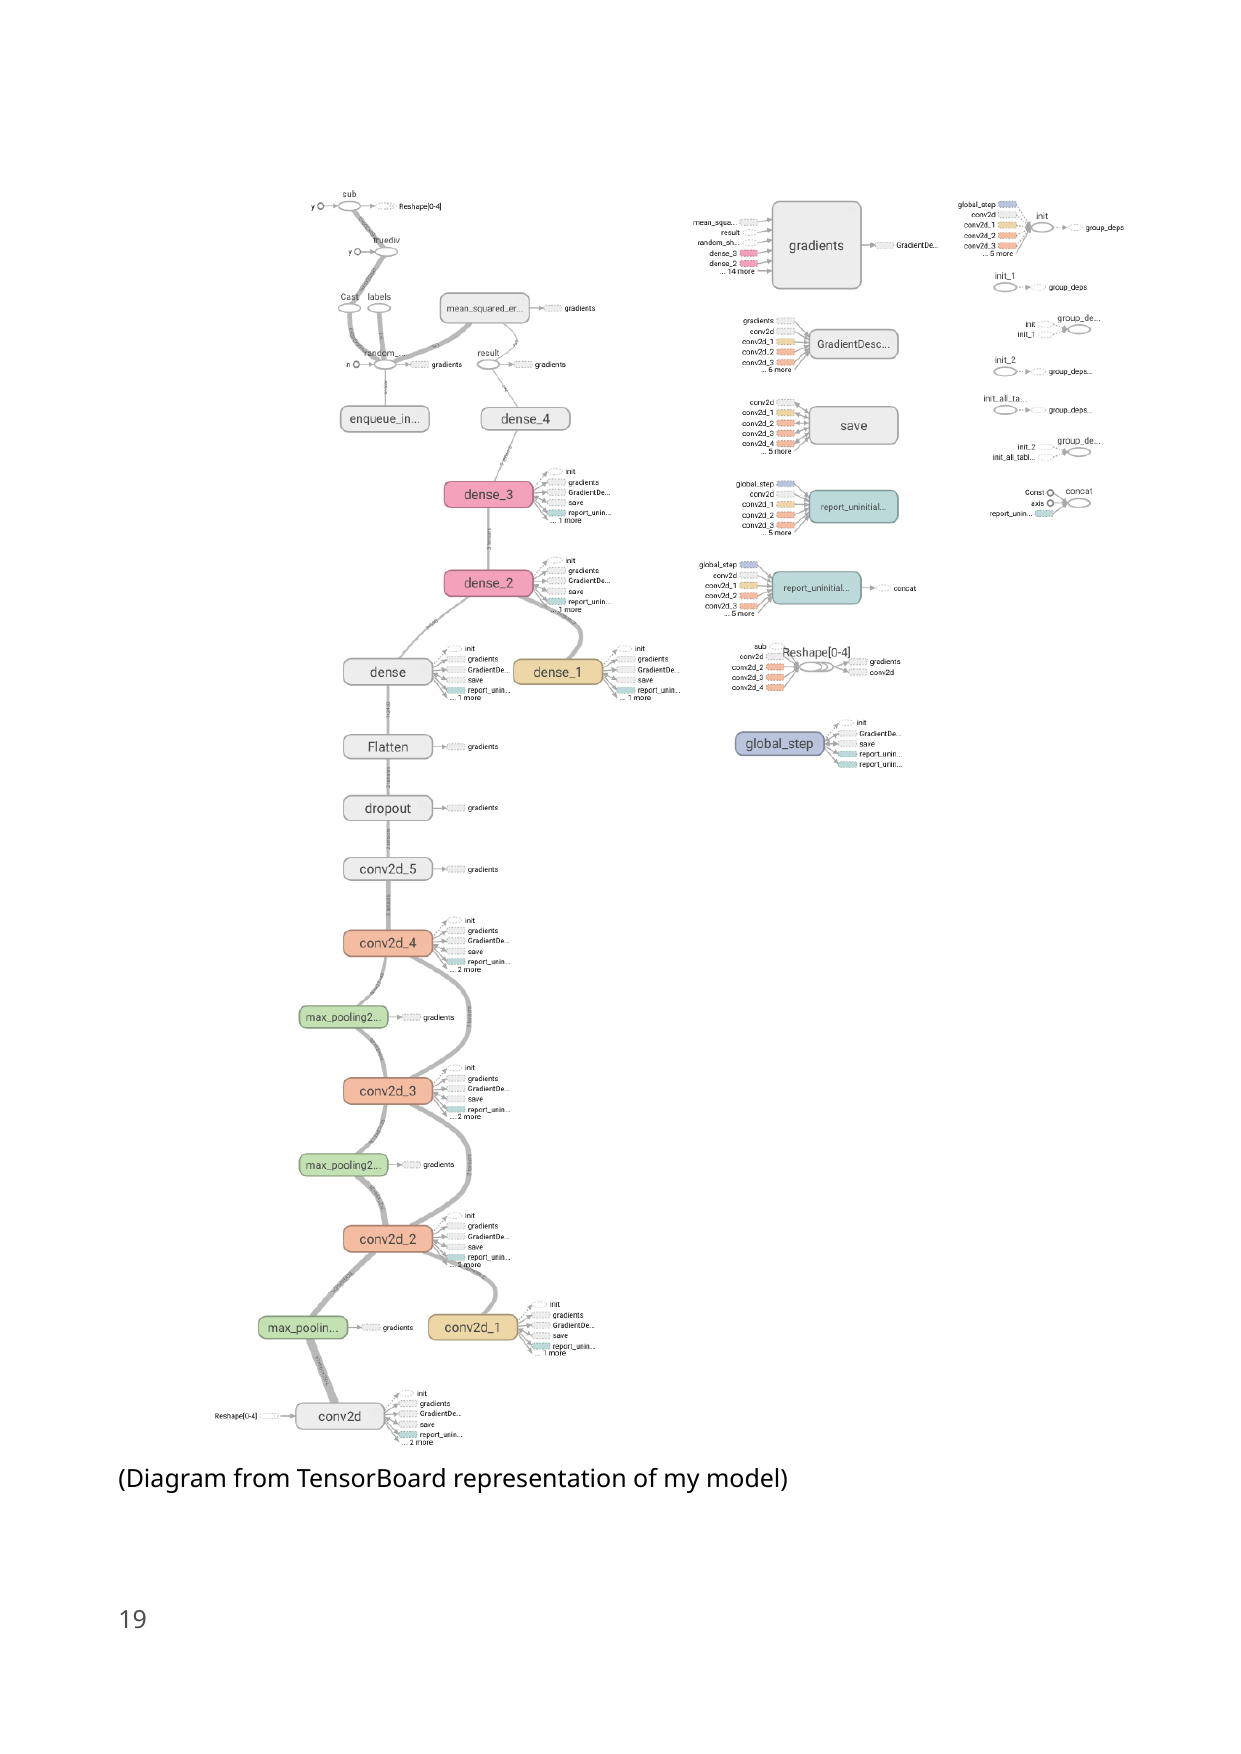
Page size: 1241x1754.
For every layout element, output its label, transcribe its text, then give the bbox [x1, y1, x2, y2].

picture [121, 137, 1134, 1456]
text (Diagram from TensorBoard representation of my model) [118, 118, 1122, 1495]
